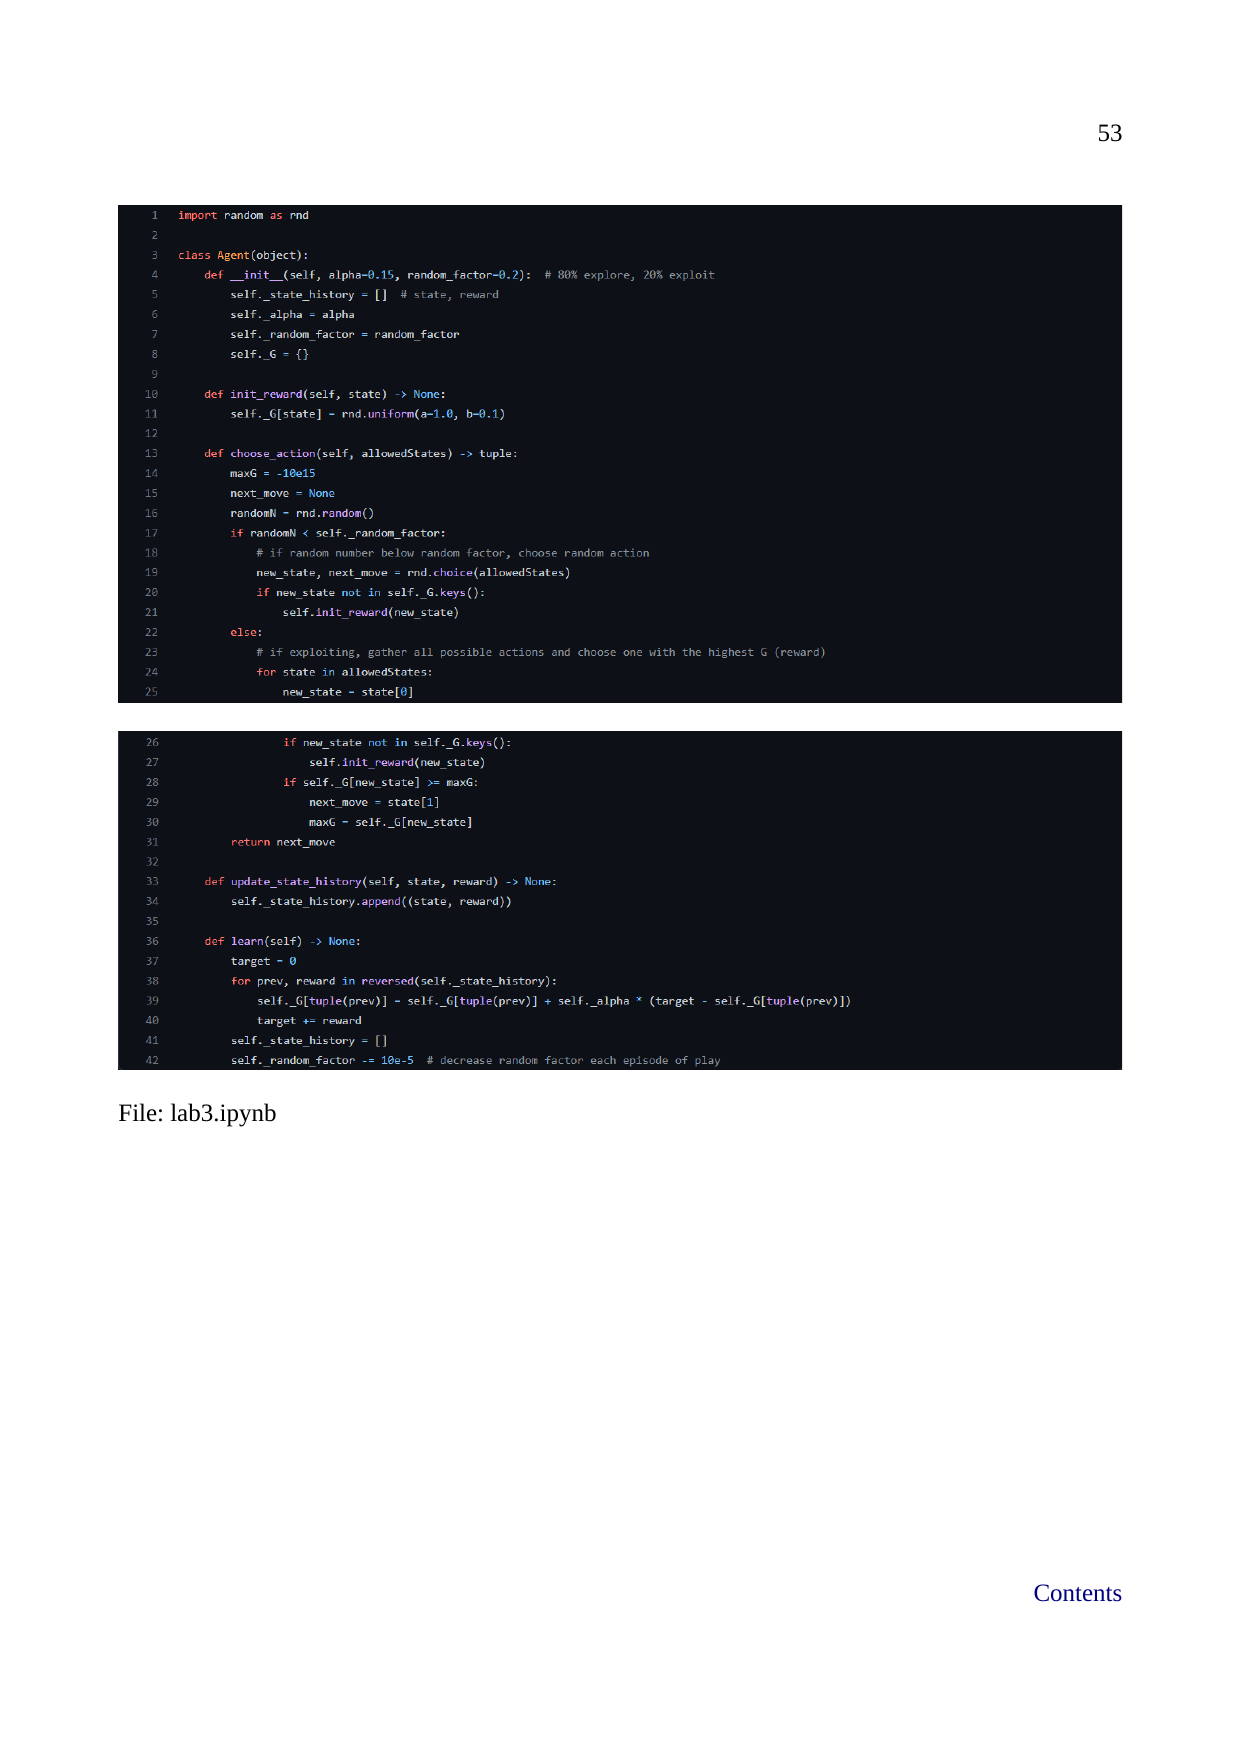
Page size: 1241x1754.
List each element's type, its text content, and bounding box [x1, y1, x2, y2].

text File: lab3.ipynb [118, 1098, 1122, 1127]
picture [118, 731, 1123, 1070]
picture [118, 205, 1123, 703]
